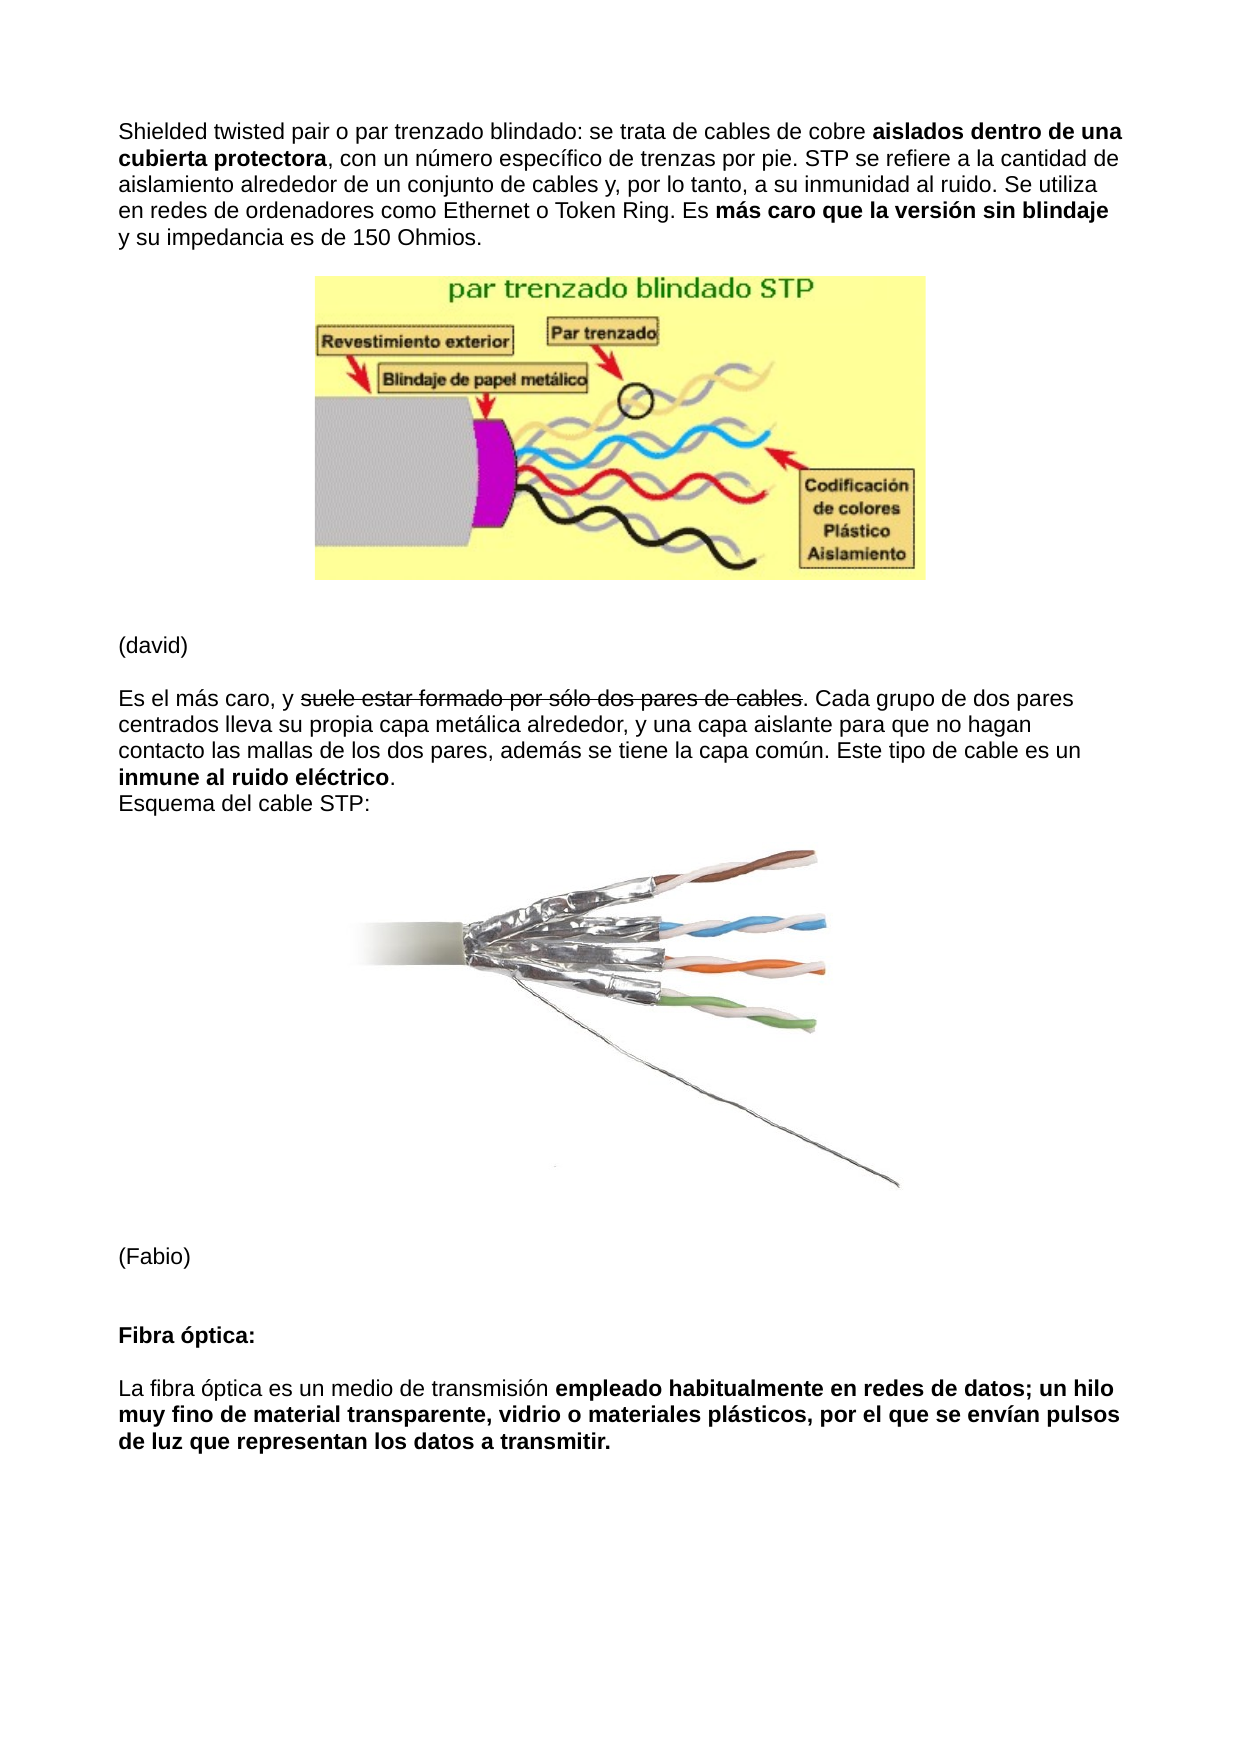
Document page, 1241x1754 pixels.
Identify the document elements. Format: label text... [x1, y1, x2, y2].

text (Fabio) [118, 1243, 1122, 1269]
text Es el más caro, y suele estar formado por sólo dos pares de cables. Cada grupo de dos pares centrados lleva su propia capa metálica alrededor, y una capa aislante para que no hagan contacto las mallas de los dos pares, además se tiene la capa común. Este tipo de cable es un inmune al ruido eléctrico. [118, 685, 1122, 790]
text Fibra óptica: [118, 1322, 1122, 1349]
picture [335, 842, 905, 1191]
text (david) [118, 632, 1122, 658]
text La fibra óptica es un medio de transmisión empleado habitualmente en redes de datos; un hilo muy fino de material transparente, vidrio o materiales plásticos, por el que se envían pulsos de luz que representan los datos a transmitir. [118, 1375, 1122, 1454]
text Esquema del cable STP: [118, 790, 1122, 817]
picture [314, 276, 926, 580]
text Shielded twisted pair o par trenzado blindado: se trata de cables de cobre aislados dentro de una cubierta protectora, con un número específico de trenzas por pie. STP se refiere a la cantidad de aislamiento alrededor de un conjunto de cables y, por lo tanto, a su inmunidad al ruido. Se utiliza en redes de ordenadores como Ethernet o Token Ring. Es más caro que la versión sin blindaje y su impedancia es de 150 Ohmios. [118, 118, 1122, 250]
